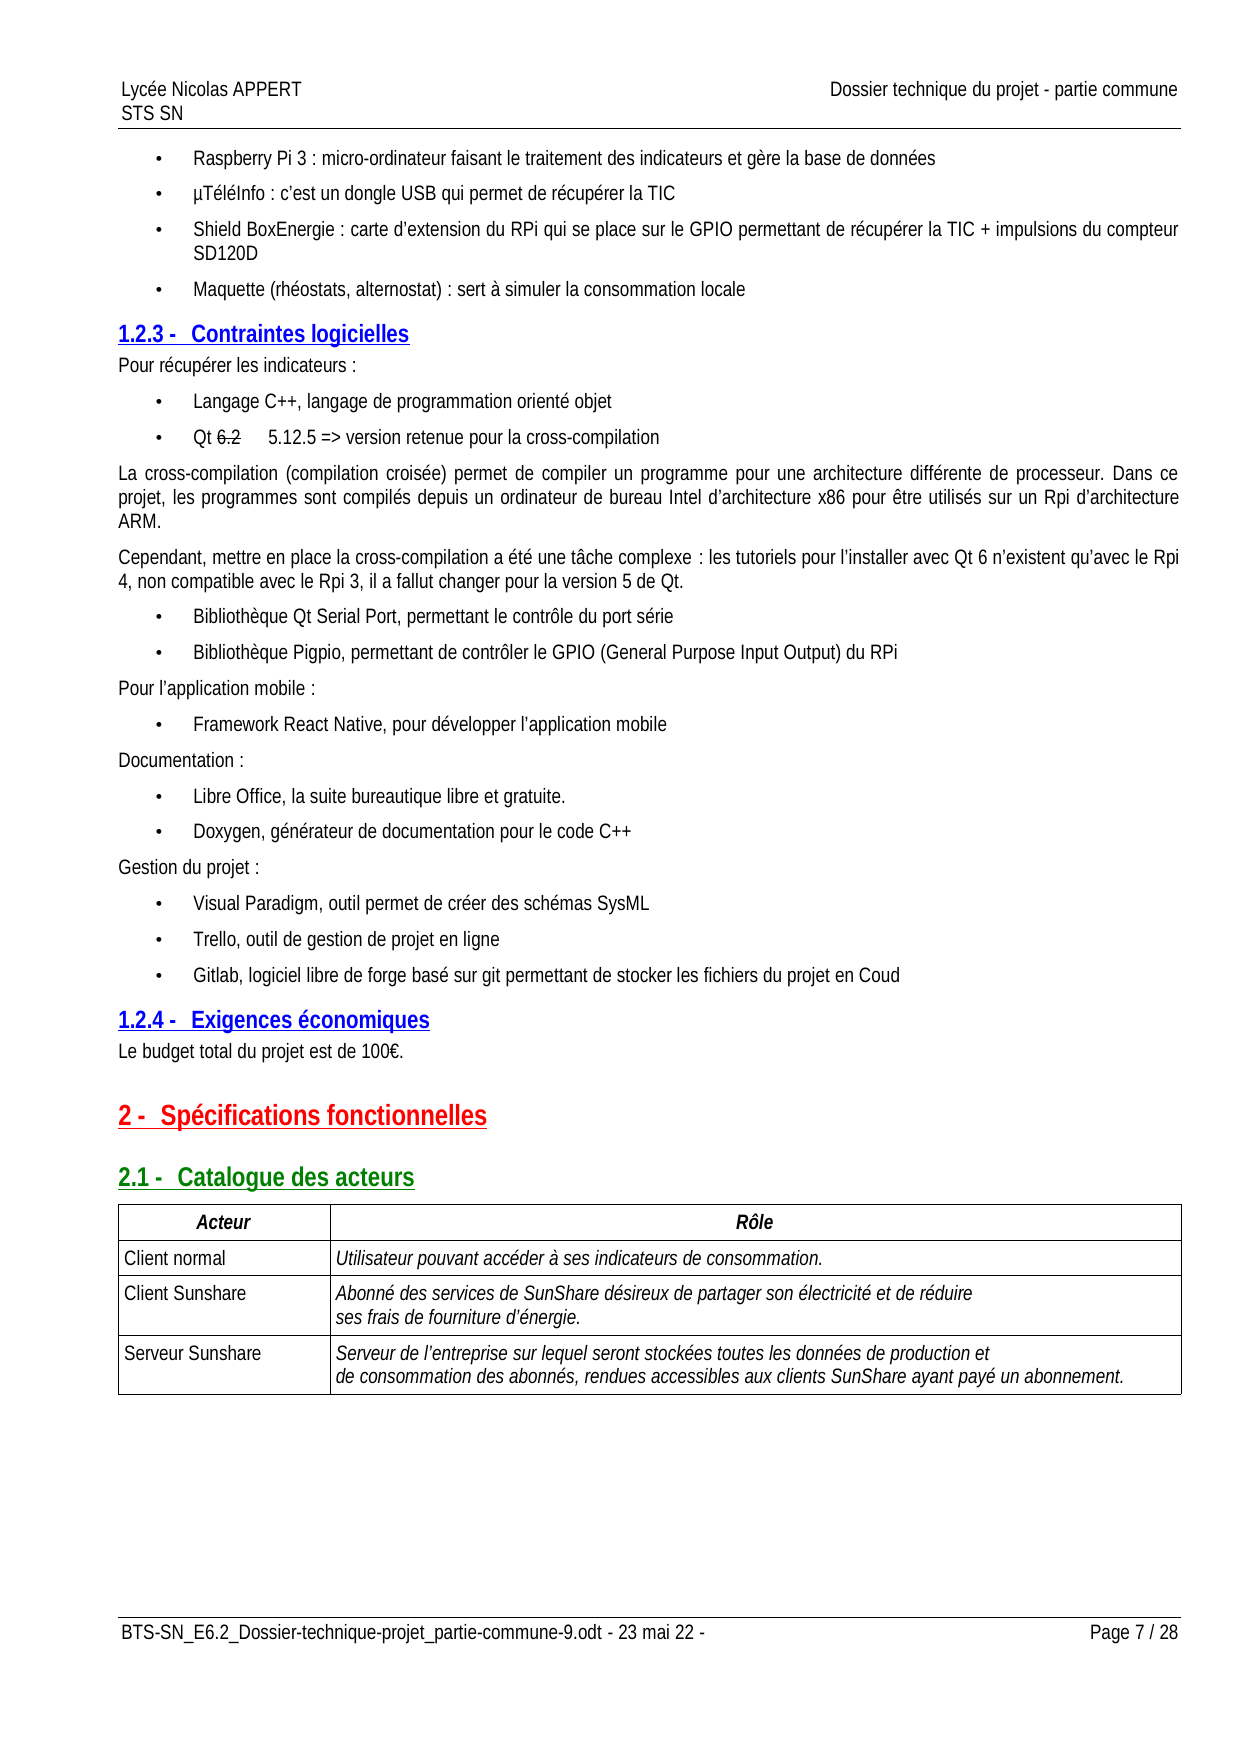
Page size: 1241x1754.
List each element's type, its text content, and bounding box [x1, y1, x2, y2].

table_cell Utilisateur pouvant accéder à ses indicateurs de consommation. [331, 1241, 1181, 1275]
list µTéléInfo : c’est un dongle USB qui permet de récupérer la TIC [156, 181, 1181, 205]
list Langage C++, langage de programmation orienté objet [156, 389, 1181, 413]
table_cell Client Sunshare [119, 1276, 330, 1335]
list Visual Paradigm, outil permet de créer des schémas SysML [156, 891, 1181, 915]
list Trello, outil de gestion de projet en ligne [156, 927, 1181, 951]
list Framework React Native, pour développer l’application mobile [156, 712, 1181, 736]
subtitle Contraintes logicielles [118, 318, 1181, 347]
text Pour récupérer les indicateurs : [118, 353, 1181, 377]
subtitle Catalogue des acteurs [118, 1161, 1181, 1192]
table_header Acteur [119, 1205, 330, 1240]
text Gestion du projet : [118, 855, 1181, 879]
subtitle Exigences économiques [118, 1004, 1181, 1033]
table_cell Serveur de l’entreprise sur lequel seront stockées toutes les données de production et de consommation des abonnés, rendues accessibles aux clients SunShare ayant payé un abonnement. [331, 1336, 1181, 1394]
text Le budget total du projet est de 100€. [118, 1039, 1181, 1063]
list Qt 6.2 5.12.5 => version retenue pour la cross-compilation [156, 425, 1181, 449]
list Libre Office, la suite bureautique libre et gratuite. [156, 784, 1181, 808]
list Shield BoxEnergie : carte d’extension du RPi qui se place sur le GPIO permettant de récupérer la TIC + impulsions du compteur SD120D [156, 217, 1181, 265]
list Maquette (rhéostats, alternostat) : sert à simuler la consommation locale [156, 277, 1181, 301]
list Bibliothèque Qt Serial Port, permettant le contrôle du port série [156, 604, 1181, 628]
subtitle Spécifications fonctionnelles [118, 1099, 1181, 1132]
table_cell Serveur Sunshare [119, 1336, 330, 1394]
table_cell Client normal [119, 1241, 330, 1275]
text La cross-compilation (compilation croisée) permet de compiler un programme pour une architecture différente de processeur. Dans ce projet, les programmes sont compilés depuis un ordinateur de bureau Intel d’architecture x86 pour être utilisés sur un Rpi d’architecture ARM. [118, 461, 1181, 533]
text Documentation : [118, 748, 1181, 772]
text Cependant, mettre en place la cross-compilation a été une tâche complexe : les tutoriels pour l’installer avec Qt 6 n’existent qu’avec le Rpi 4, non compatible avec le Rpi 3, il a fallut changer pour la version 5 de Qt. [118, 545, 1181, 593]
list Raspberry Pi 3 : micro-ordinateur faisant le traitement des indicateurs et gère la base de données [156, 145, 1181, 169]
list Bibliothèque Pigpio, permettant de contrôler le GPIO (General Purpose Input Output) du RPi [156, 640, 1181, 664]
text Pour l’application mobile : [118, 676, 1181, 700]
table_cell Abonné des services de SunShare désireux de partager son électricité et de réduire ses frais de fourniture d’énergie. [331, 1276, 1181, 1335]
table_header Rôle [331, 1205, 1181, 1240]
list Doxygen, générateur de documentation pour le code C++ [156, 819, 1181, 843]
list Gitlab, logiciel libre de forge basé sur git permettant de stocker les fichiers du projet en Coud [156, 963, 1181, 987]
